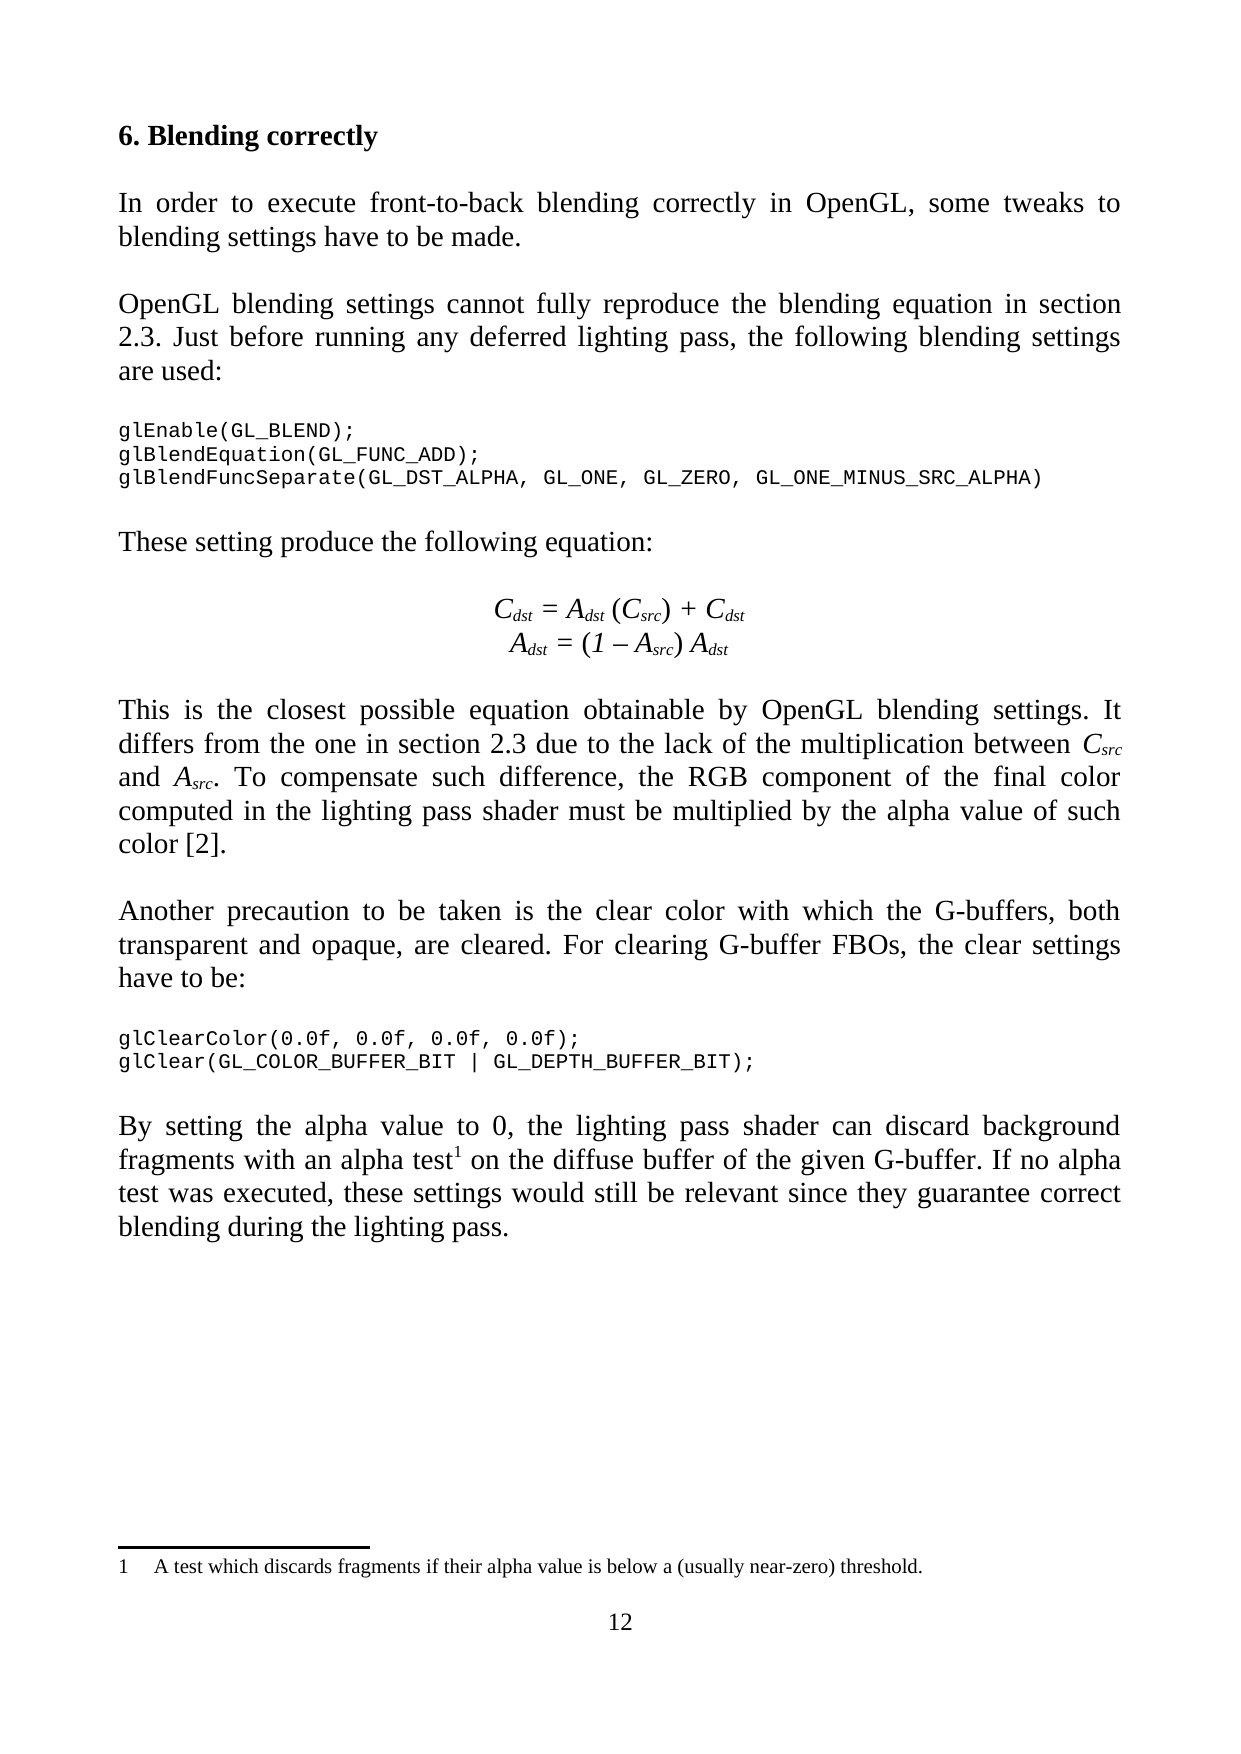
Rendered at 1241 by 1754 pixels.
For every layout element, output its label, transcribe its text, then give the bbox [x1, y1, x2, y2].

text Adst = (1 – Asrc) Adst [118, 625, 1122, 659]
text glBlendFuncSeparate(GL_DST_ALPHA, GL_ONE, GL_ZERO, GL_ONE_MINUS_SRC_ALPHA) [118, 467, 1122, 491]
text 6. Blending correctly [118, 118, 1122, 152]
text glBlendEquation(GL_FUNC_ADD); [118, 444, 1122, 467]
text Another precaution to be taken is the clear color with which the G-buffers, both transparent and opaque, are cleared. For clearing G-buffer FBOs, the clear settings have to be: [118, 893, 1122, 994]
text OpenGL blending settings cannot fully reproduce the blending equation in section 2.3. Just before running any deferred lighting pass, the following blending settings are used: [118, 286, 1122, 386]
text glEnable(GL_BLEND); [118, 420, 1122, 444]
text By setting the alpha value to 0, the lighting pass shader can discard background fragments with an alpha test on the diffuse buffer of the given G-buffer. If no alpha test was executed, these settings would still be relevant since they guarantee correct blending during the lighting pass. [118, 1108, 1122, 1243]
text This is the closest possible equation obtainable by OpenGL blending settings. It differs from the one in section 2.3 due to the lack of the multiplication between Csrc and Asrc. To compensate such difference, the RGB component of the final color computed in the lighting pass shader must be multiplied by the alpha value of such color [2]. [118, 692, 1122, 860]
text glClearColor(0.0f, 0.0f, 0.0f, 0.0f); [118, 1028, 1122, 1051]
text glClear(GL_COLOR_BUFFER_BIT | GL_DEPTH_BUFFER_BIT); [118, 1051, 1122, 1075]
text Cdst = Adst (Csrc) + Cdst [118, 592, 1122, 625]
text In order to execute front-to-back blending correctly in OpenGL, some tweaks to blending settings have to be made. [118, 185, 1122, 252]
text A test which discards fragments if their alpha value is below a (usually near-zero) threshold. [118, 1553, 1122, 1578]
text These setting produce the following equation: [118, 524, 1122, 558]
